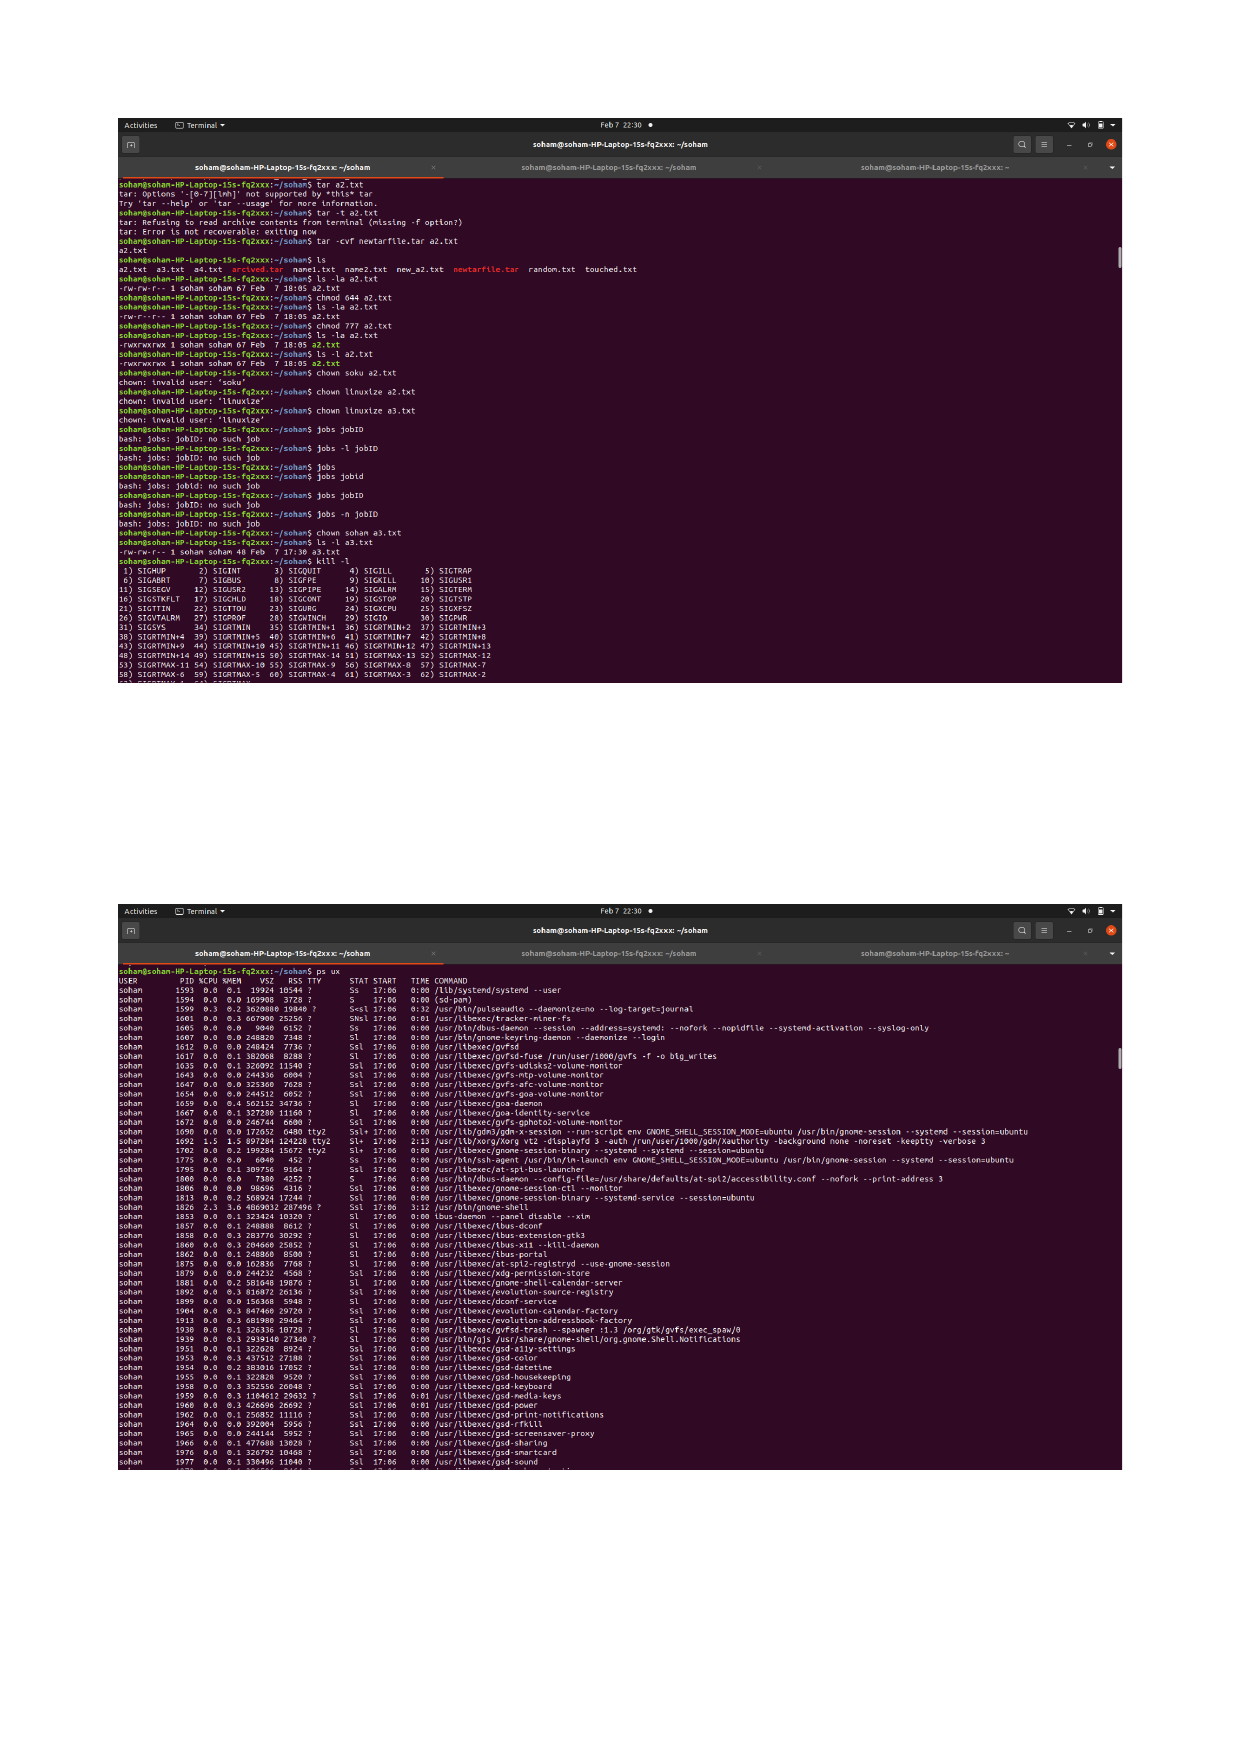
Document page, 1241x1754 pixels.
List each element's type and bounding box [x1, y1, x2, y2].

picture [118, 904, 1123, 1470]
picture [118, 118, 1123, 683]
